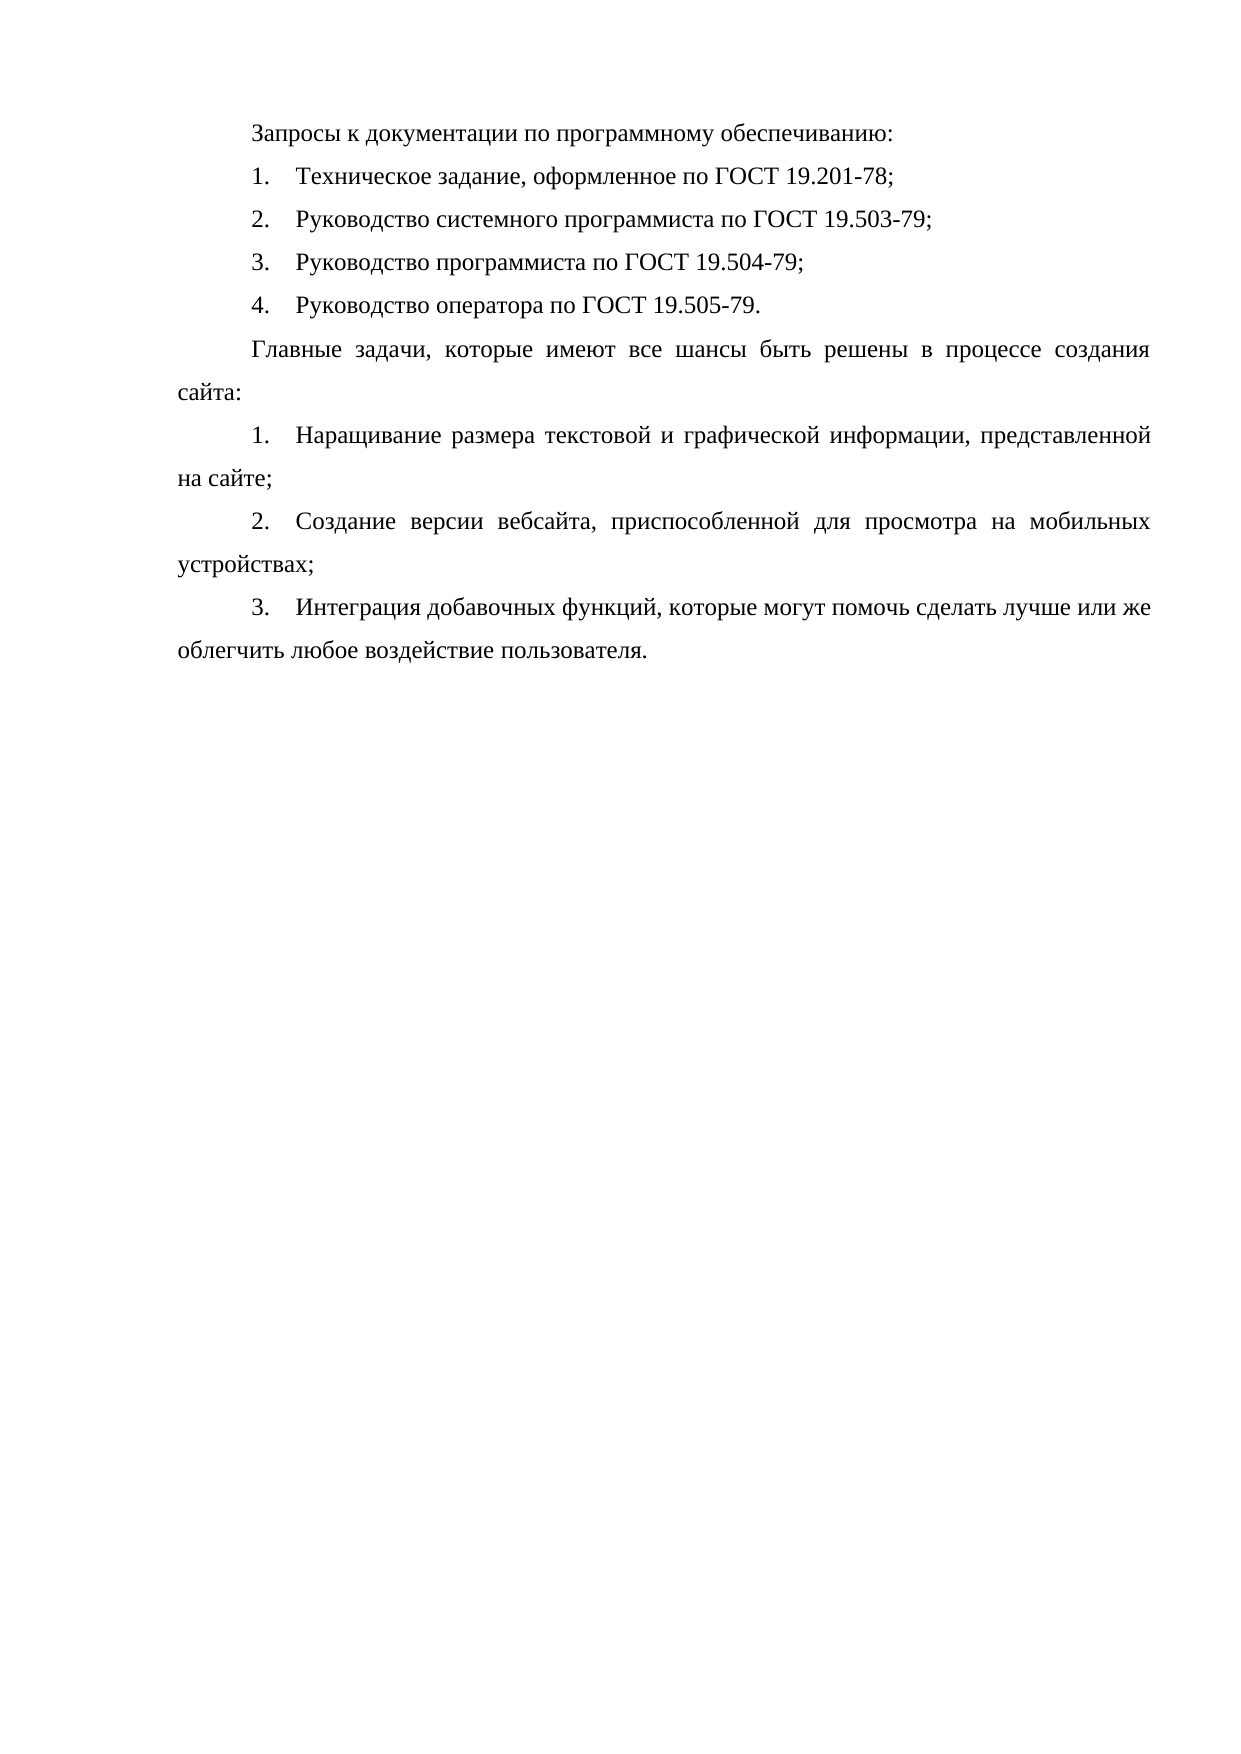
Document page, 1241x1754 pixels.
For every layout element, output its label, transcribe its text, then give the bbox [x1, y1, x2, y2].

list Руководство оператора по ГОСТ 19.505-79. [177, 291, 1152, 319]
list Наращивание размера текстовой и графической информации, представленной на сайте; [177, 420, 1152, 492]
list Интеграция добавочных функций, которые могут помочь сделать лучше или же облегчить любое воздействие пользователя. [177, 592, 1152, 664]
list Руководство системного программиста по ГОСТ 19.503-79; [177, 204, 1152, 233]
list Создание версии вебсайта, приспособленной для просмотра на мобильных устройствах; [177, 506, 1152, 578]
list Техническое задание, оформленное по ГОСТ 19.201-78; [177, 161, 1152, 190]
list Руководство программиста по ГОСТ 19.504-79; [177, 247, 1152, 276]
text Запросы к документации по программному обеспечиванию: [177, 118, 1152, 147]
text Главные задачи, которые имеют все шансы быть решены в процессе создания сайта: [177, 334, 1152, 406]
